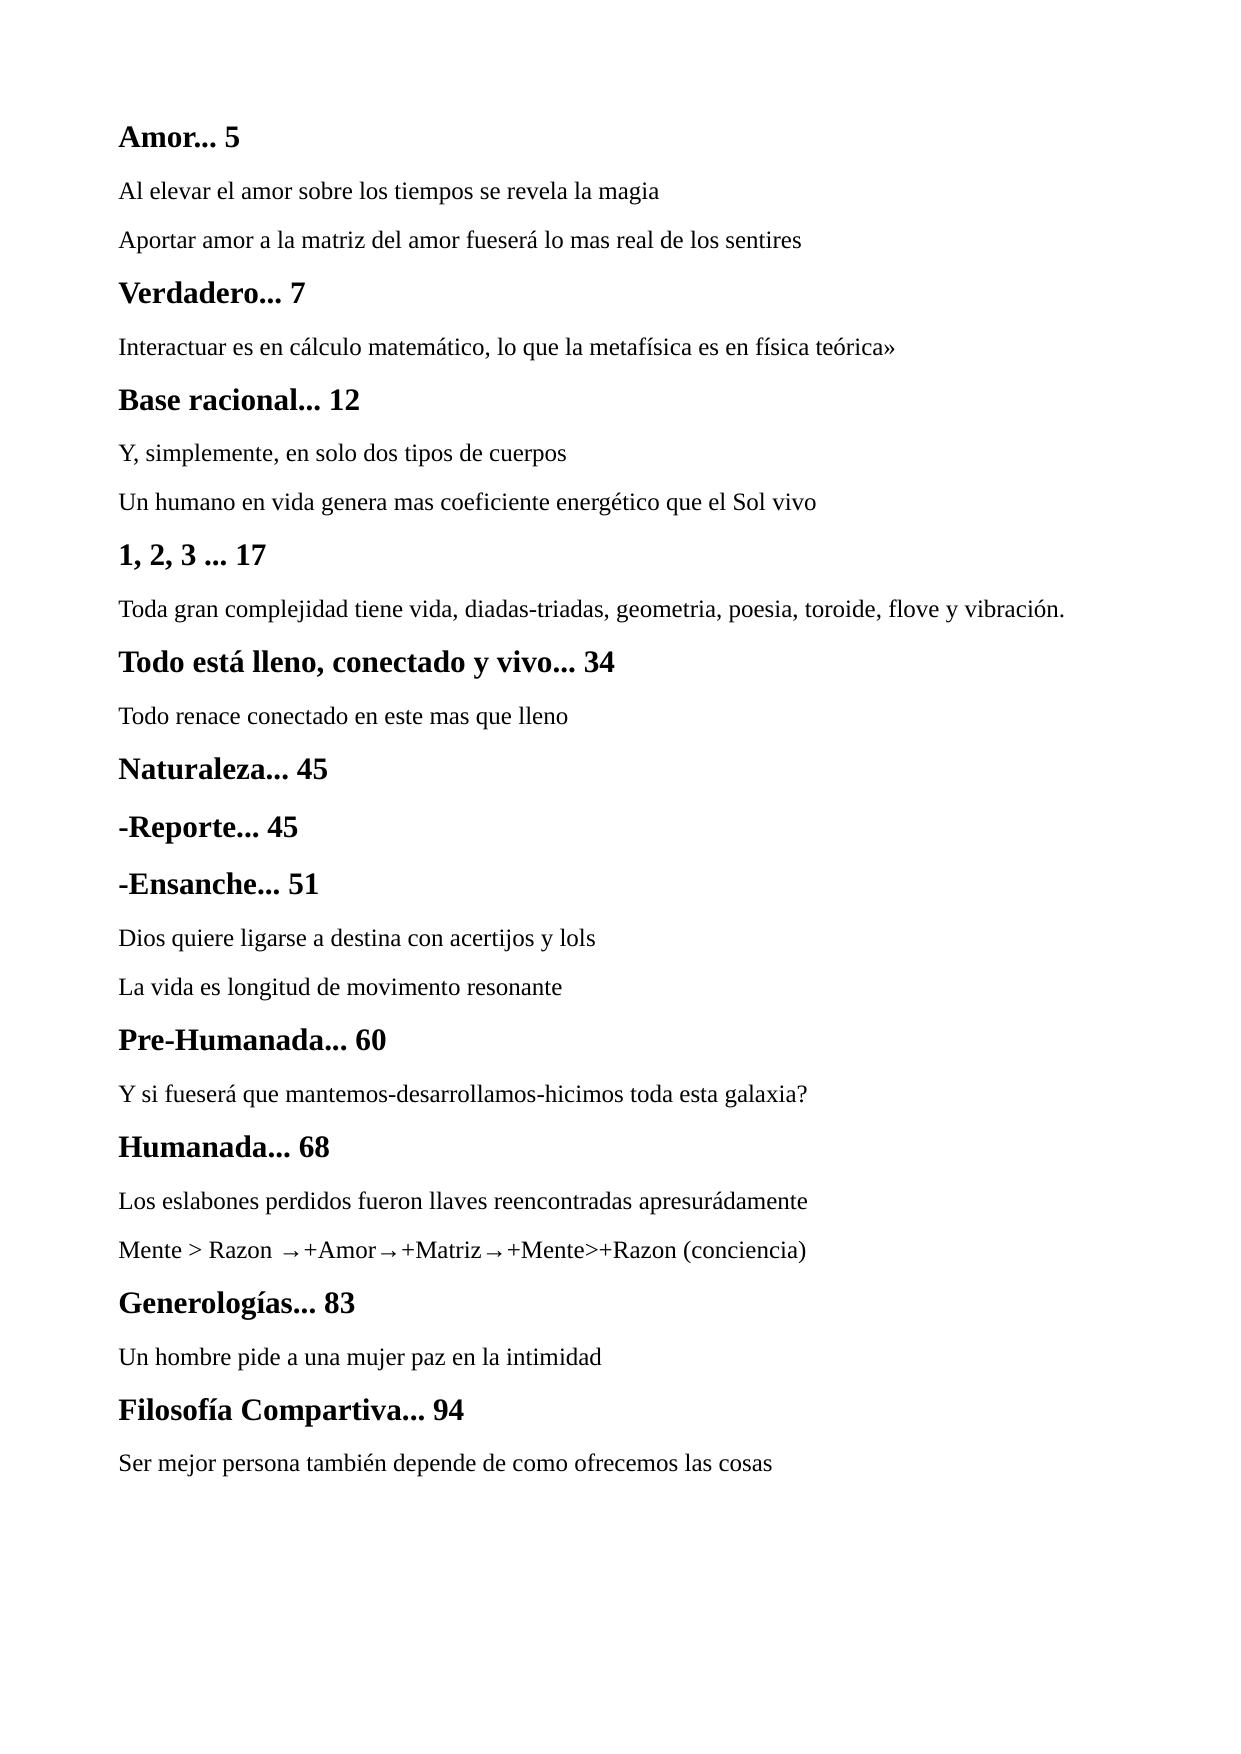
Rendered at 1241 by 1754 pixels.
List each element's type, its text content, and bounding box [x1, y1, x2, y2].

text Generologías... 83 [118, 1284, 1122, 1320]
text Al elevar el amor sobre los tiempos se revela la magia [118, 176, 1122, 204]
text Amor... 5 [118, 118, 1122, 154]
text 1, 2, 3 ... 17 [118, 537, 1122, 572]
text -Reporte... 45 [118, 808, 1122, 844]
text Un humano en vida genera mas coeficiente energético que el Sol vivo [118, 487, 1122, 516]
text Base racional... 12 [118, 381, 1122, 417]
text Todo está lleno, conectado y vivo... 34 [118, 643, 1122, 679]
text Pre-Humanada... 60 [118, 1021, 1122, 1057]
text Naturaleza... 45 [118, 750, 1122, 786]
text -Ensanche... 51 [118, 866, 1122, 901]
text Filosofía Compartiva... 94 [118, 1391, 1122, 1427]
text Un hombre pide a una mujer paz en la intimidad [118, 1342, 1122, 1370]
text Interactuar es en cálculo matemático, lo que la metafísica es en física teórica» [118, 332, 1122, 360]
text Mente > Razon →+Amor→+Matriz→+Mente>+Razon (conciencia) [118, 1235, 1122, 1264]
text Los eslabones perdidos fueron llaves reencontradas apresurádamente [118, 1186, 1122, 1214]
text Aportar amor a la matriz del amor fueserá lo mas real de los sentires [118, 225, 1122, 254]
text Y, simplemente, en solo dos tipos de cuerpos [118, 438, 1122, 467]
text Toda gran complejidad tiene vida, diadas-triadas, geometria, poesia, toroide, flove y vibración. [118, 594, 1122, 623]
text Y si fueserá que mantemos-desarrollamos-hicimos toda esta galaxia? [118, 1079, 1122, 1108]
text Todo renace conectado en este mas que lleno [118, 701, 1122, 730]
text Ser mejor persona también depende de como ofrecemos las cosas [118, 1448, 1122, 1477]
text Dios quiere ligarse a destina con acertijos y lols [118, 923, 1122, 952]
text Humanada... 68 [118, 1128, 1122, 1164]
text Verdadero... 7 [118, 274, 1122, 310]
text La vida es longitud de movimento resonante [118, 972, 1122, 1001]
